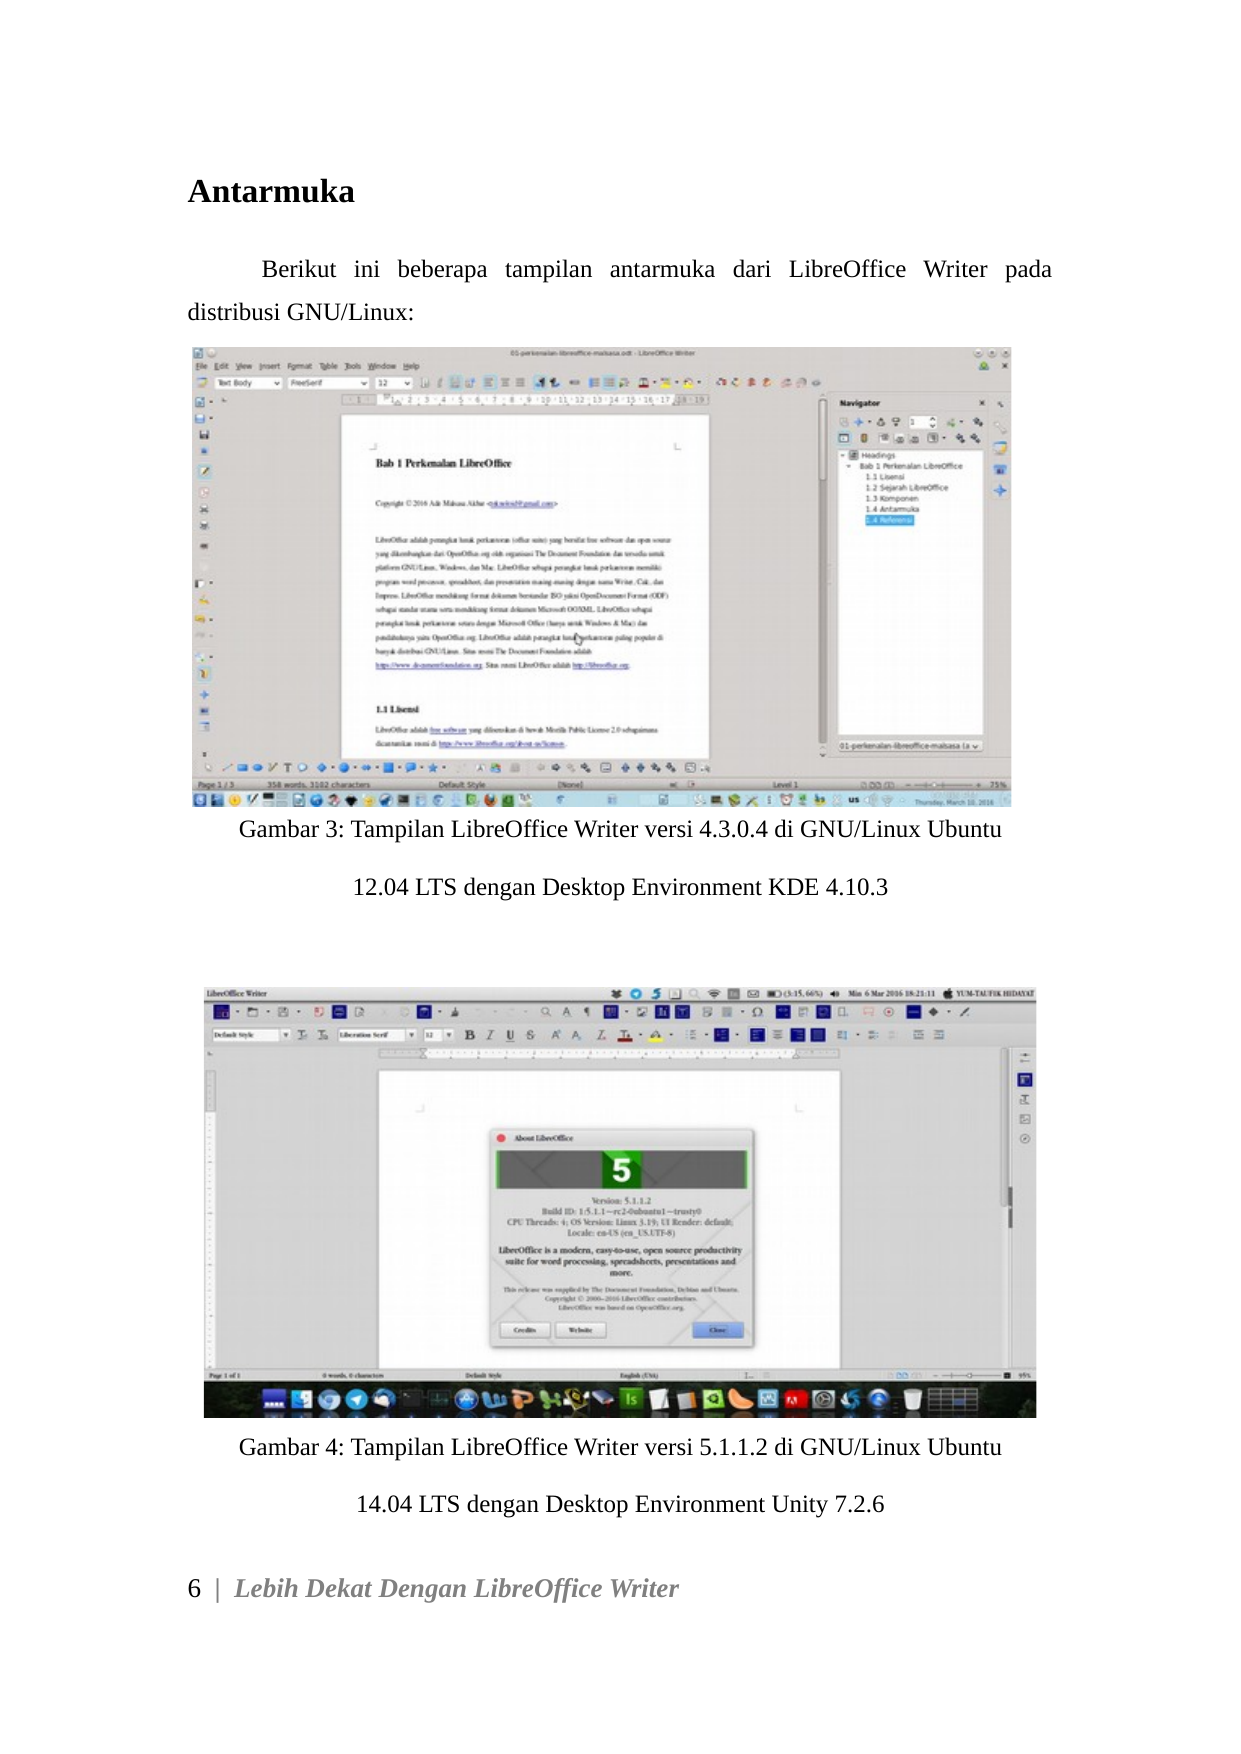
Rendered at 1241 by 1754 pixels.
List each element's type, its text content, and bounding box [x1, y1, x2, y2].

text Gambar 3: Tampilan LibreOffice Writer versi 4.3.0.4 di GNU/Linux Ubuntu [187, 814, 1053, 843]
picture [203, 987, 1037, 1418]
text Berikut ini beberapa tampilan antarmuka dari LibreOffice Writer pada distribusi GNU/Linux: [187, 254, 1053, 326]
picture [192, 347, 1012, 807]
text 12.04 LTS dengan Desktop Environment KDE 4.10.3 [187, 872, 1053, 901]
text 14.04 LTS dengan Desktop Environment Unity 7.2.6 [187, 1489, 1053, 1518]
text Gambar 4: Tampilan LibreOffice Writer versi 5.1.1.2 di GNU/Linux Ubuntu [187, 987, 1053, 1461]
subtitle Antarmuka [187, 171, 1053, 209]
